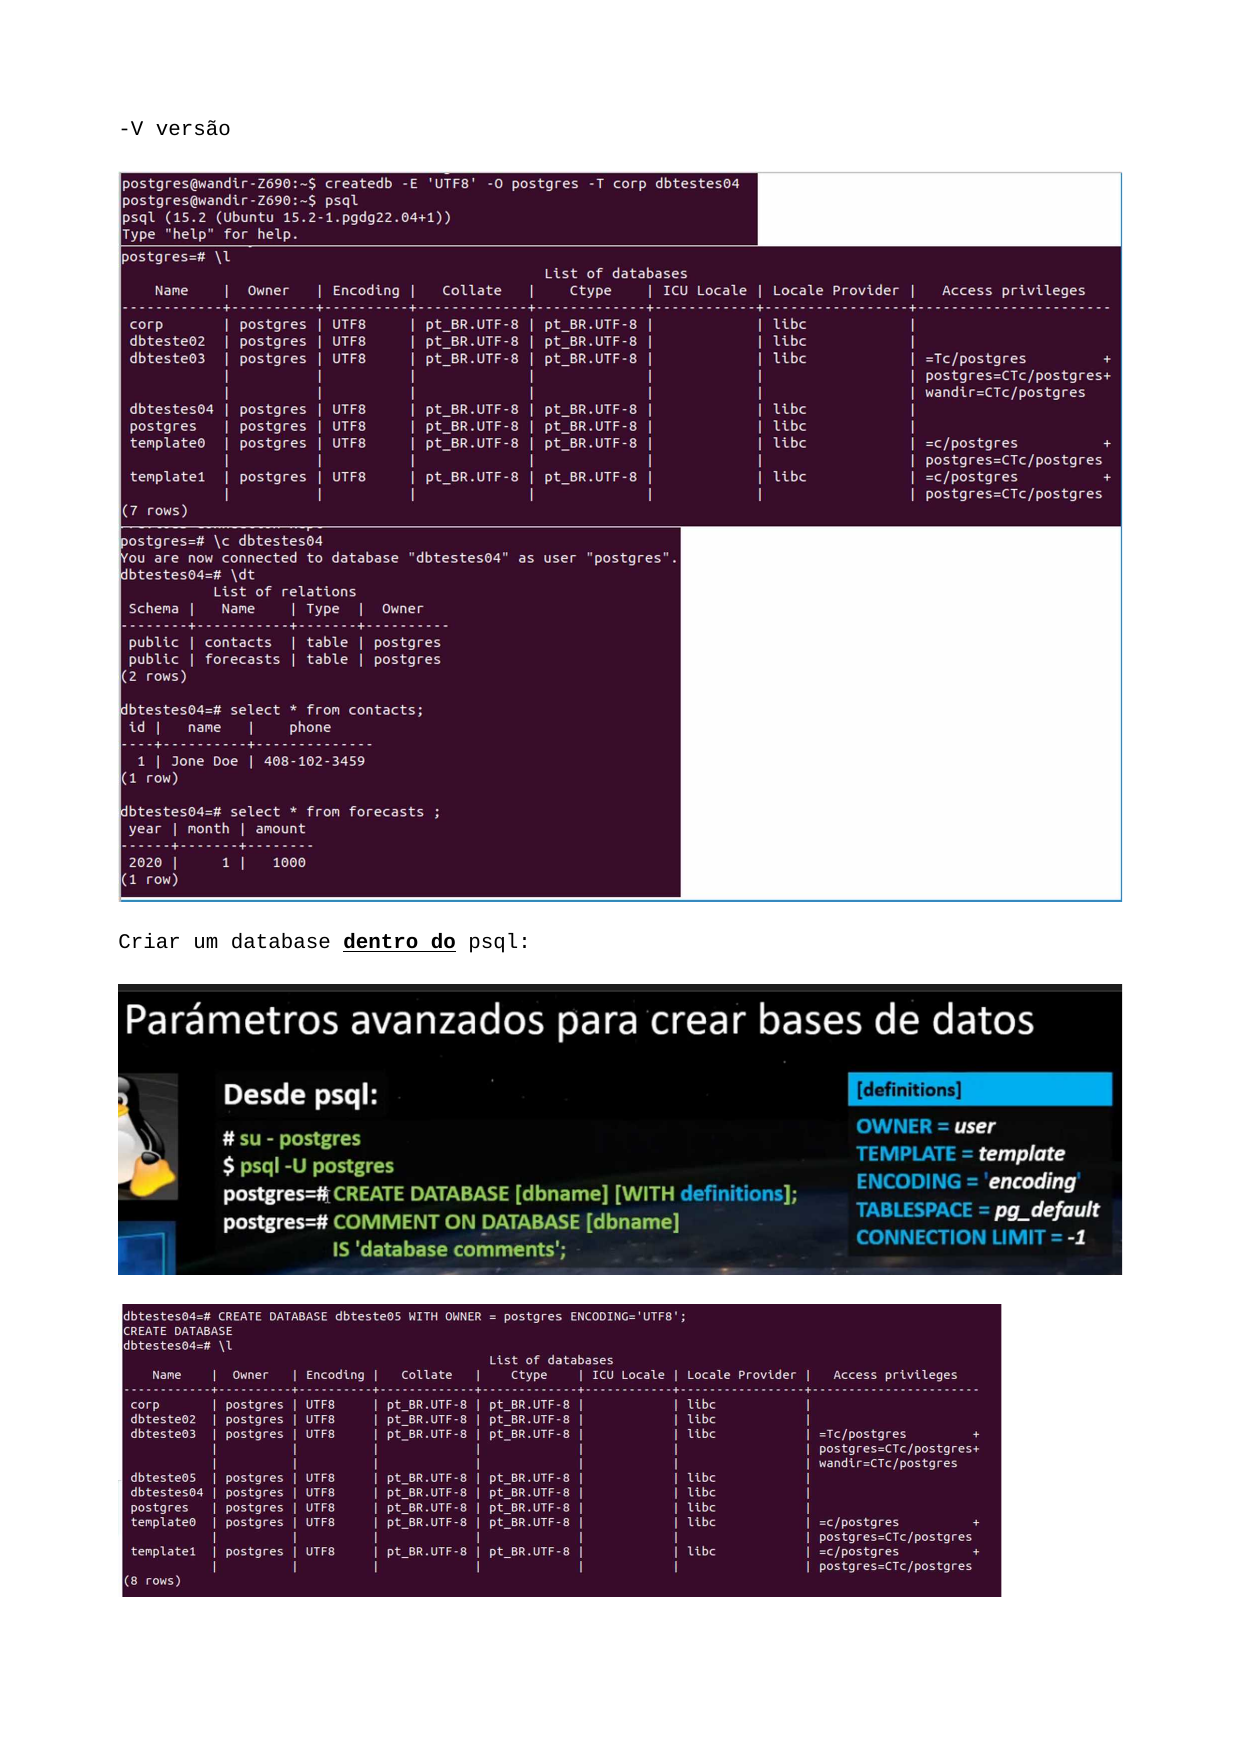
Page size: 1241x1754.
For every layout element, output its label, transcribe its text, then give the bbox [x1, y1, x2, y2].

picture [118, 984, 1123, 1275]
picture [118, 1304, 1002, 1597]
picture [118, 171, 1123, 902]
text -V versão [118, 118, 1122, 142]
text Criar um database dentro do psql: [118, 931, 1122, 955]
